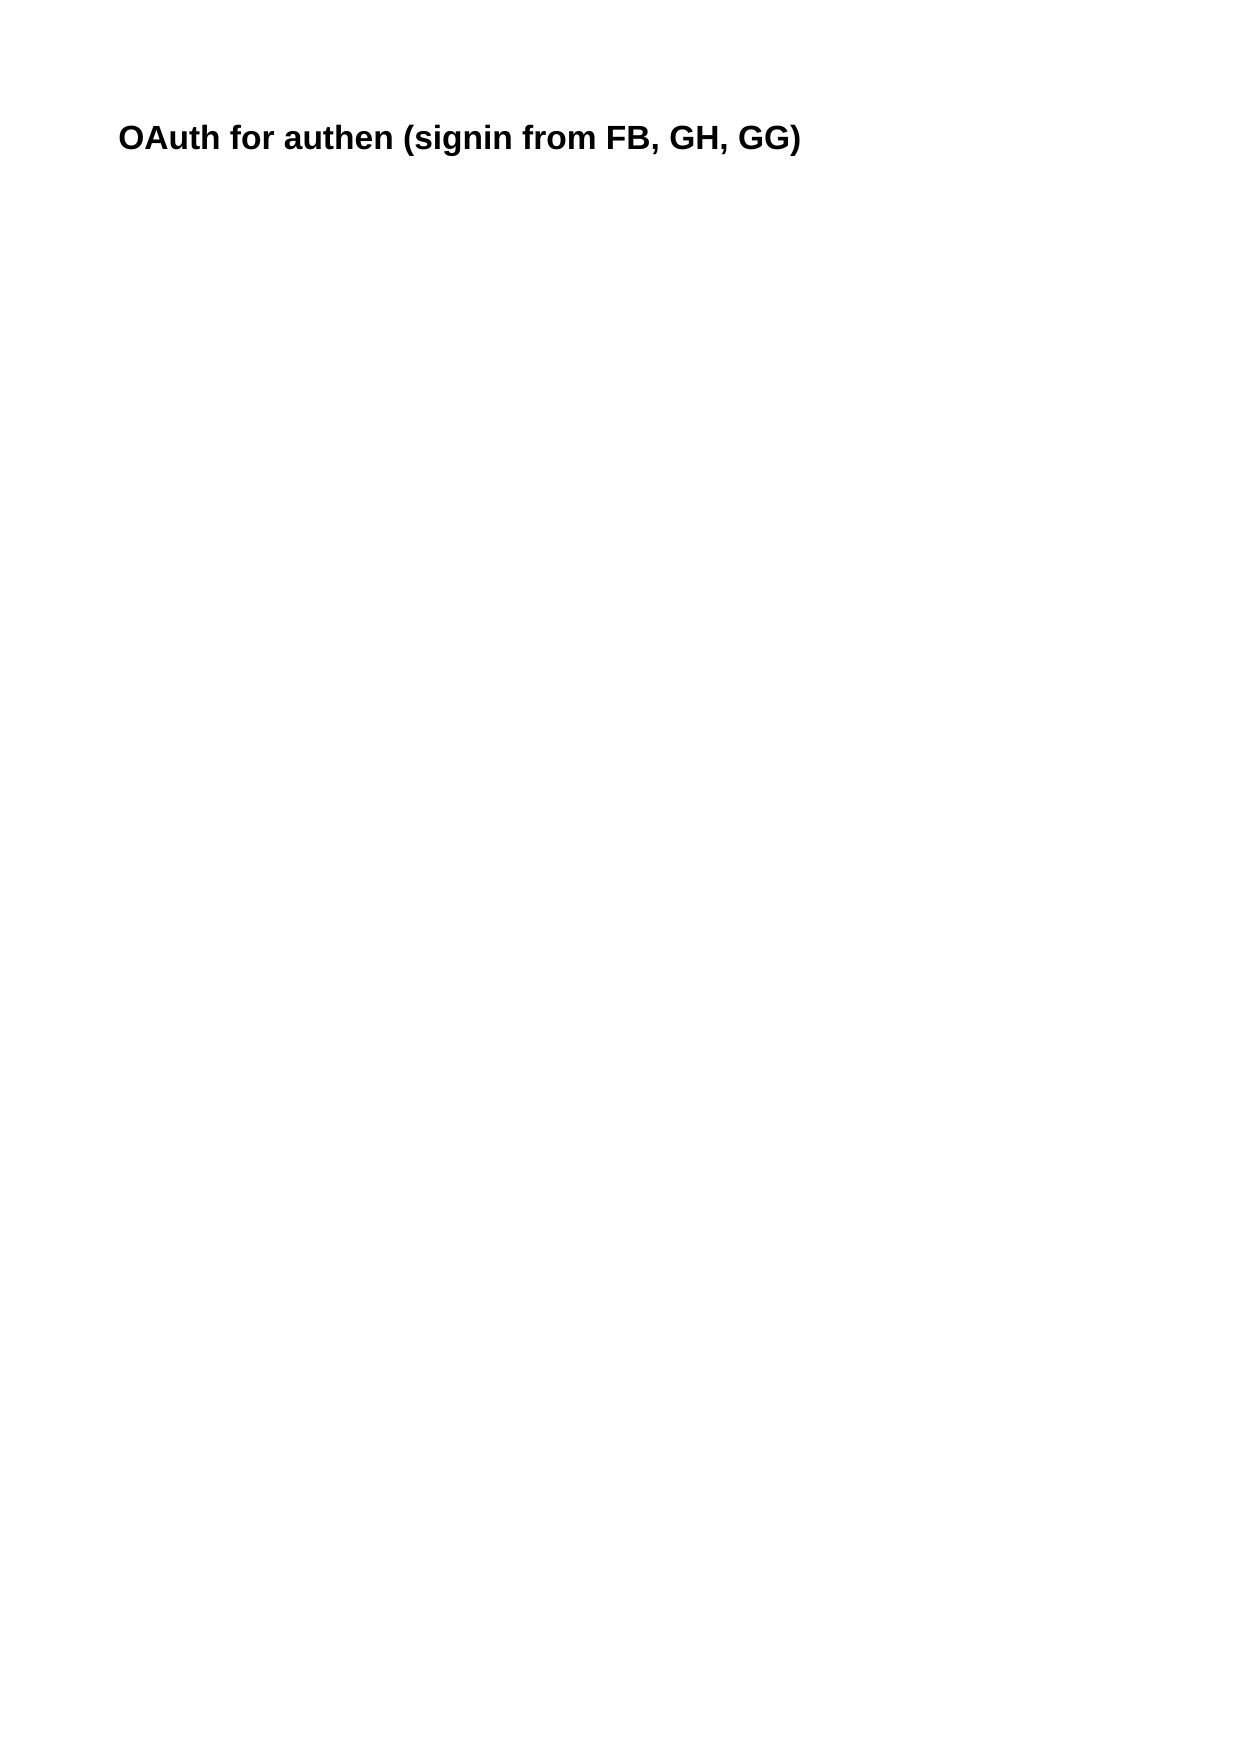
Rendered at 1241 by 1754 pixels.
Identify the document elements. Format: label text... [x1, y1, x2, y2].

subtitle OAuth for authen (signin from FB, GH, GG) [118, 118, 1122, 157]
